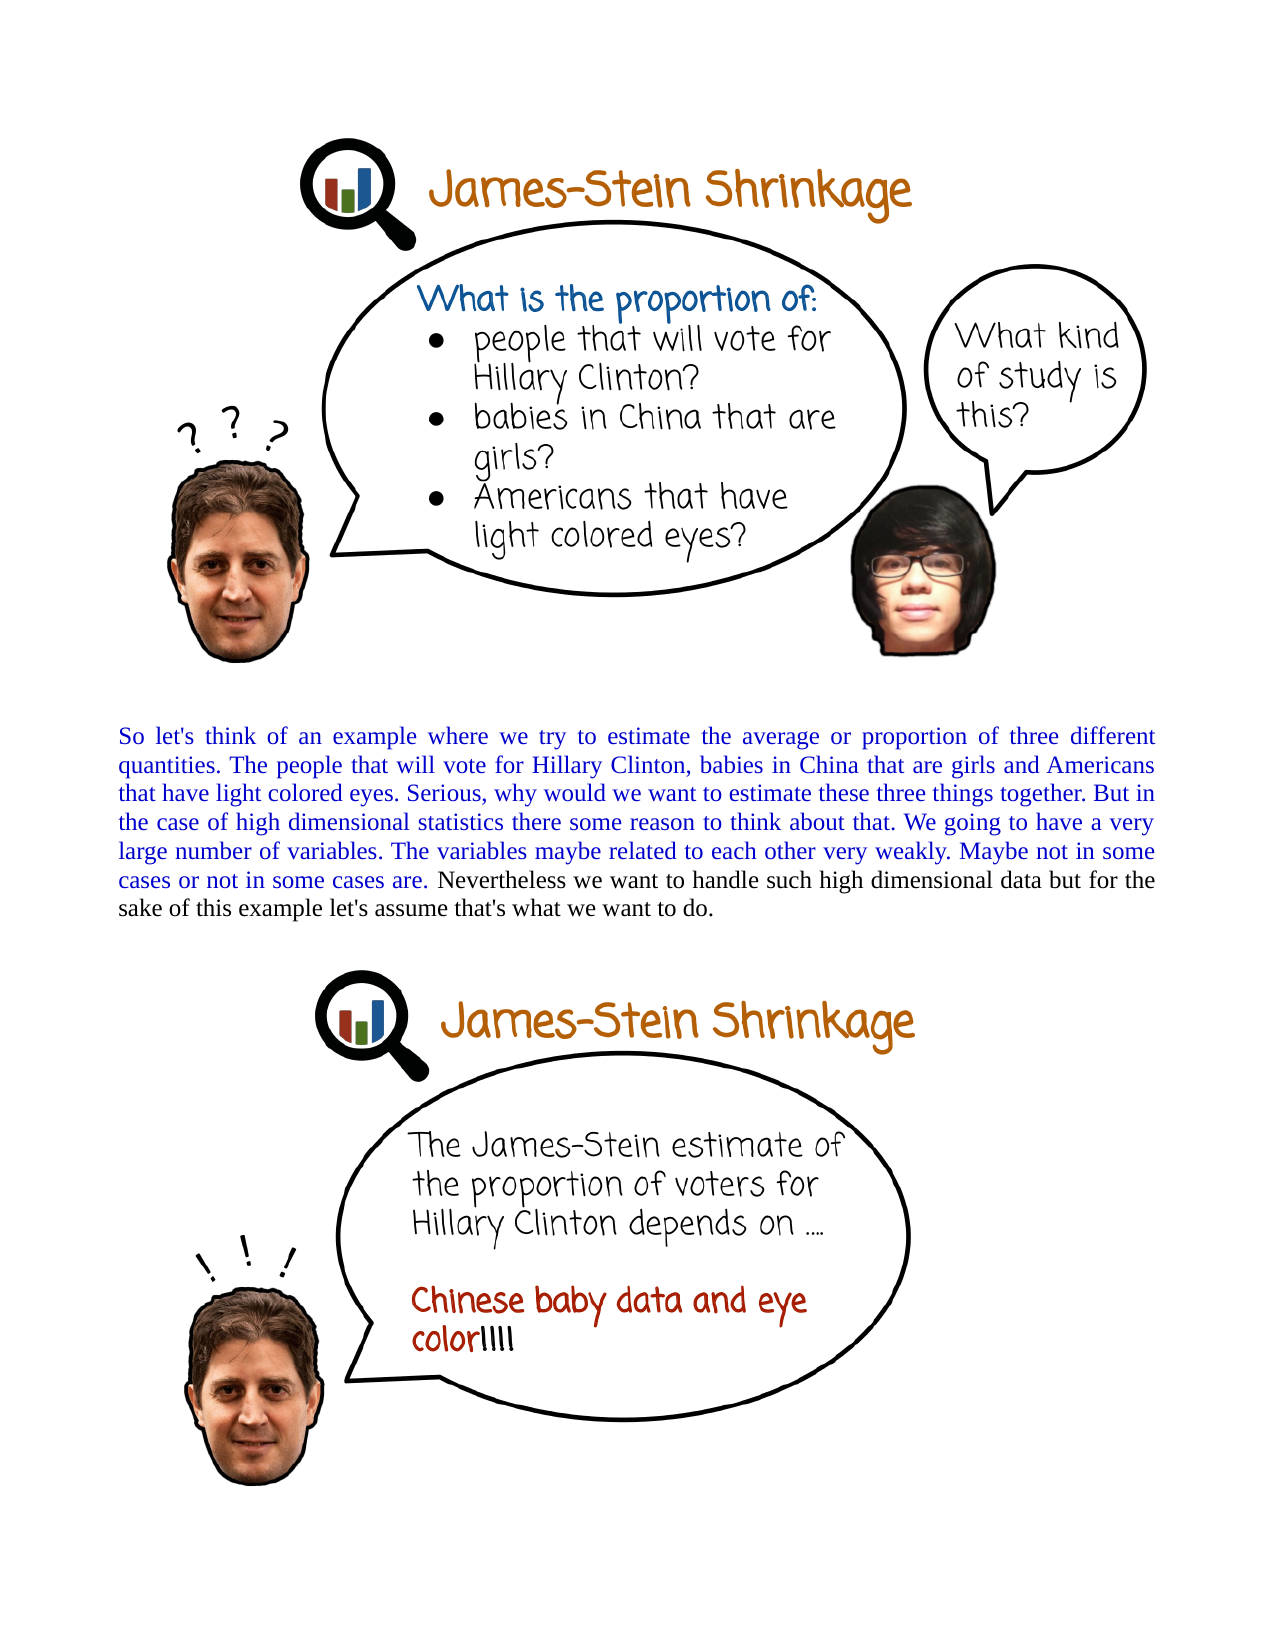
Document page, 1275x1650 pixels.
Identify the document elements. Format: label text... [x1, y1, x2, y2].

picture [118, 951, 1157, 1503]
text So let's think of an example where we try to estimate the average or proportion of three different quantities. The people that will vote for Hillary Clinton, babies in China that are girls and Americans that have light colored eyes. Serious, why would we want to estimate these three things together. But in the case of high dimensional statistics there some reason to think about that. We going to have a very large number of variables. The variables maybe related to each other very weakly. Maybe not in some cases or not in some cases are. Nevertheless we want to handle such high dimensional data but for the sake of this example let's assume that's what we want to do. [118, 721, 1157, 922]
picture [118, 118, 1157, 664]
